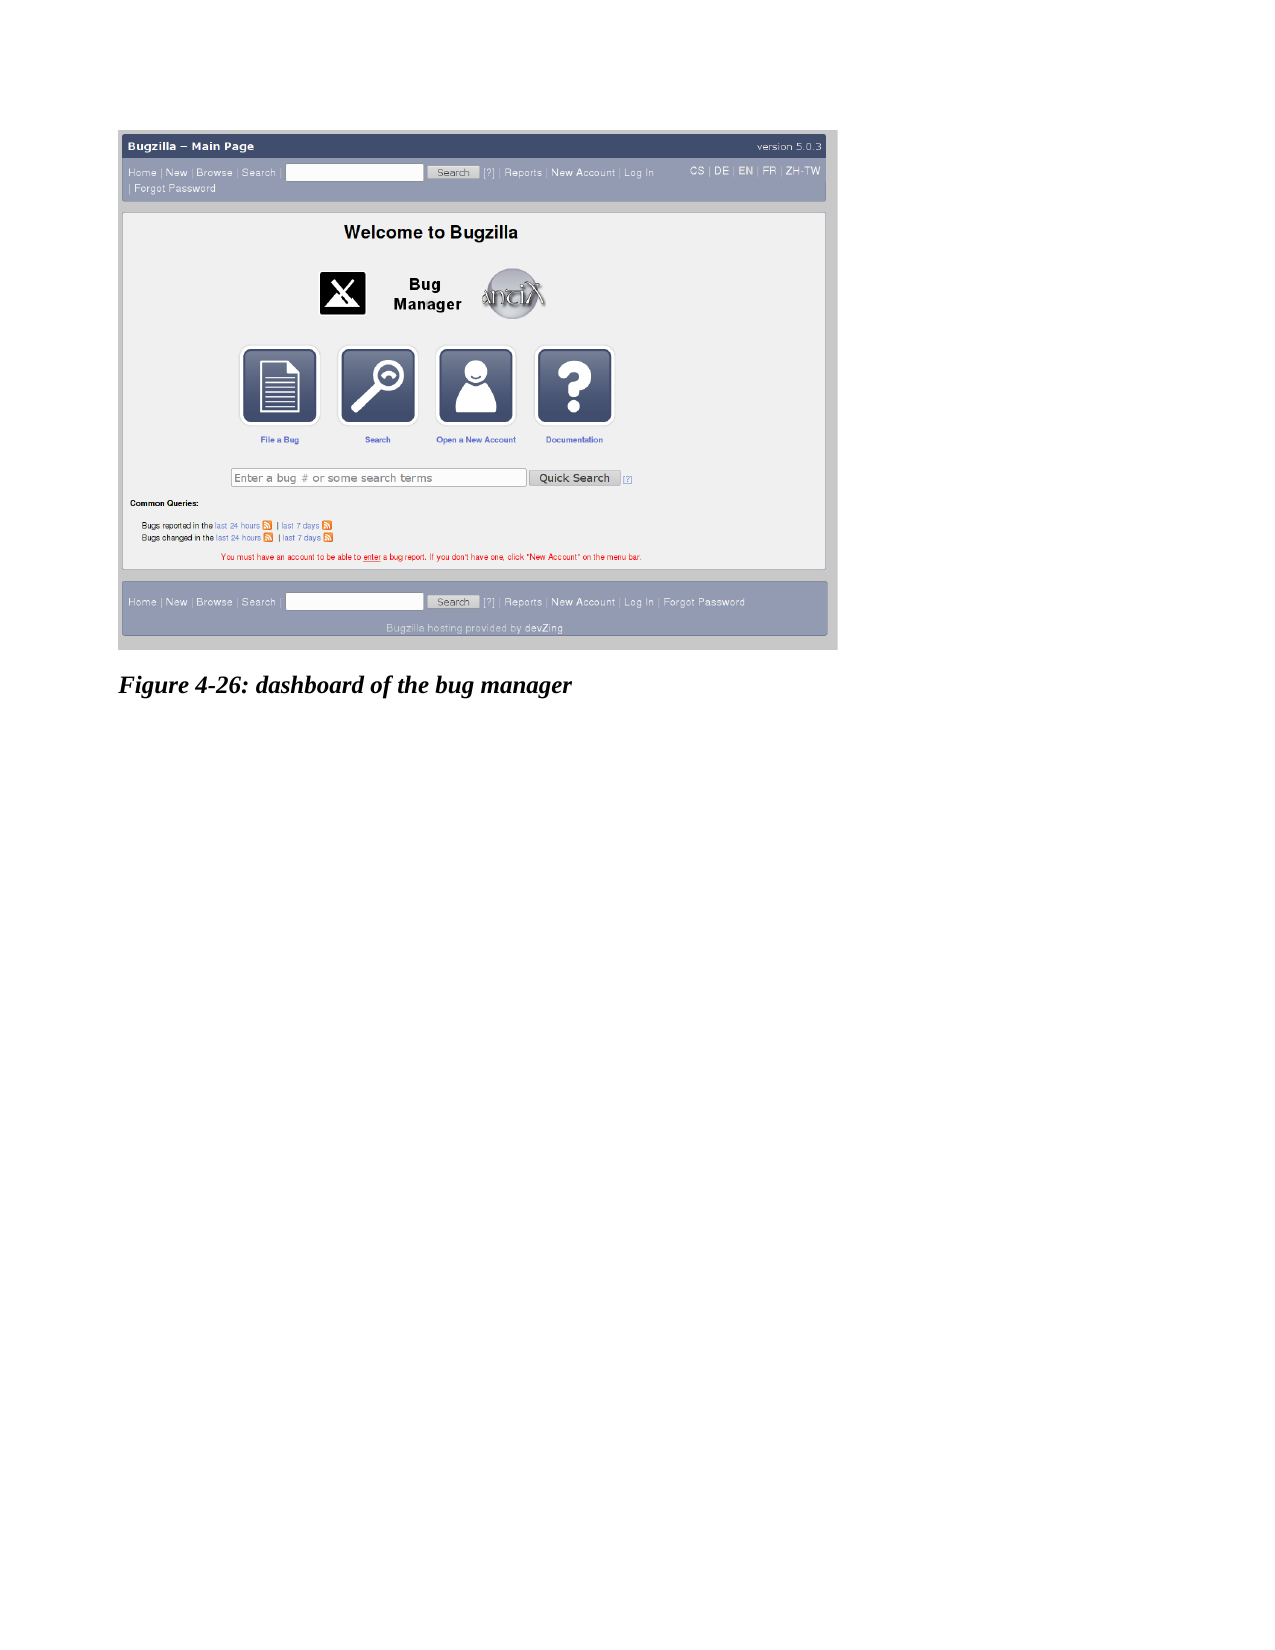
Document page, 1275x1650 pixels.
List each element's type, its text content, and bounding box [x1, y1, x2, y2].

picture [118, 130, 838, 650]
text Figure 4-26: dashboard of the bug manager [118, 670, 1142, 699]
